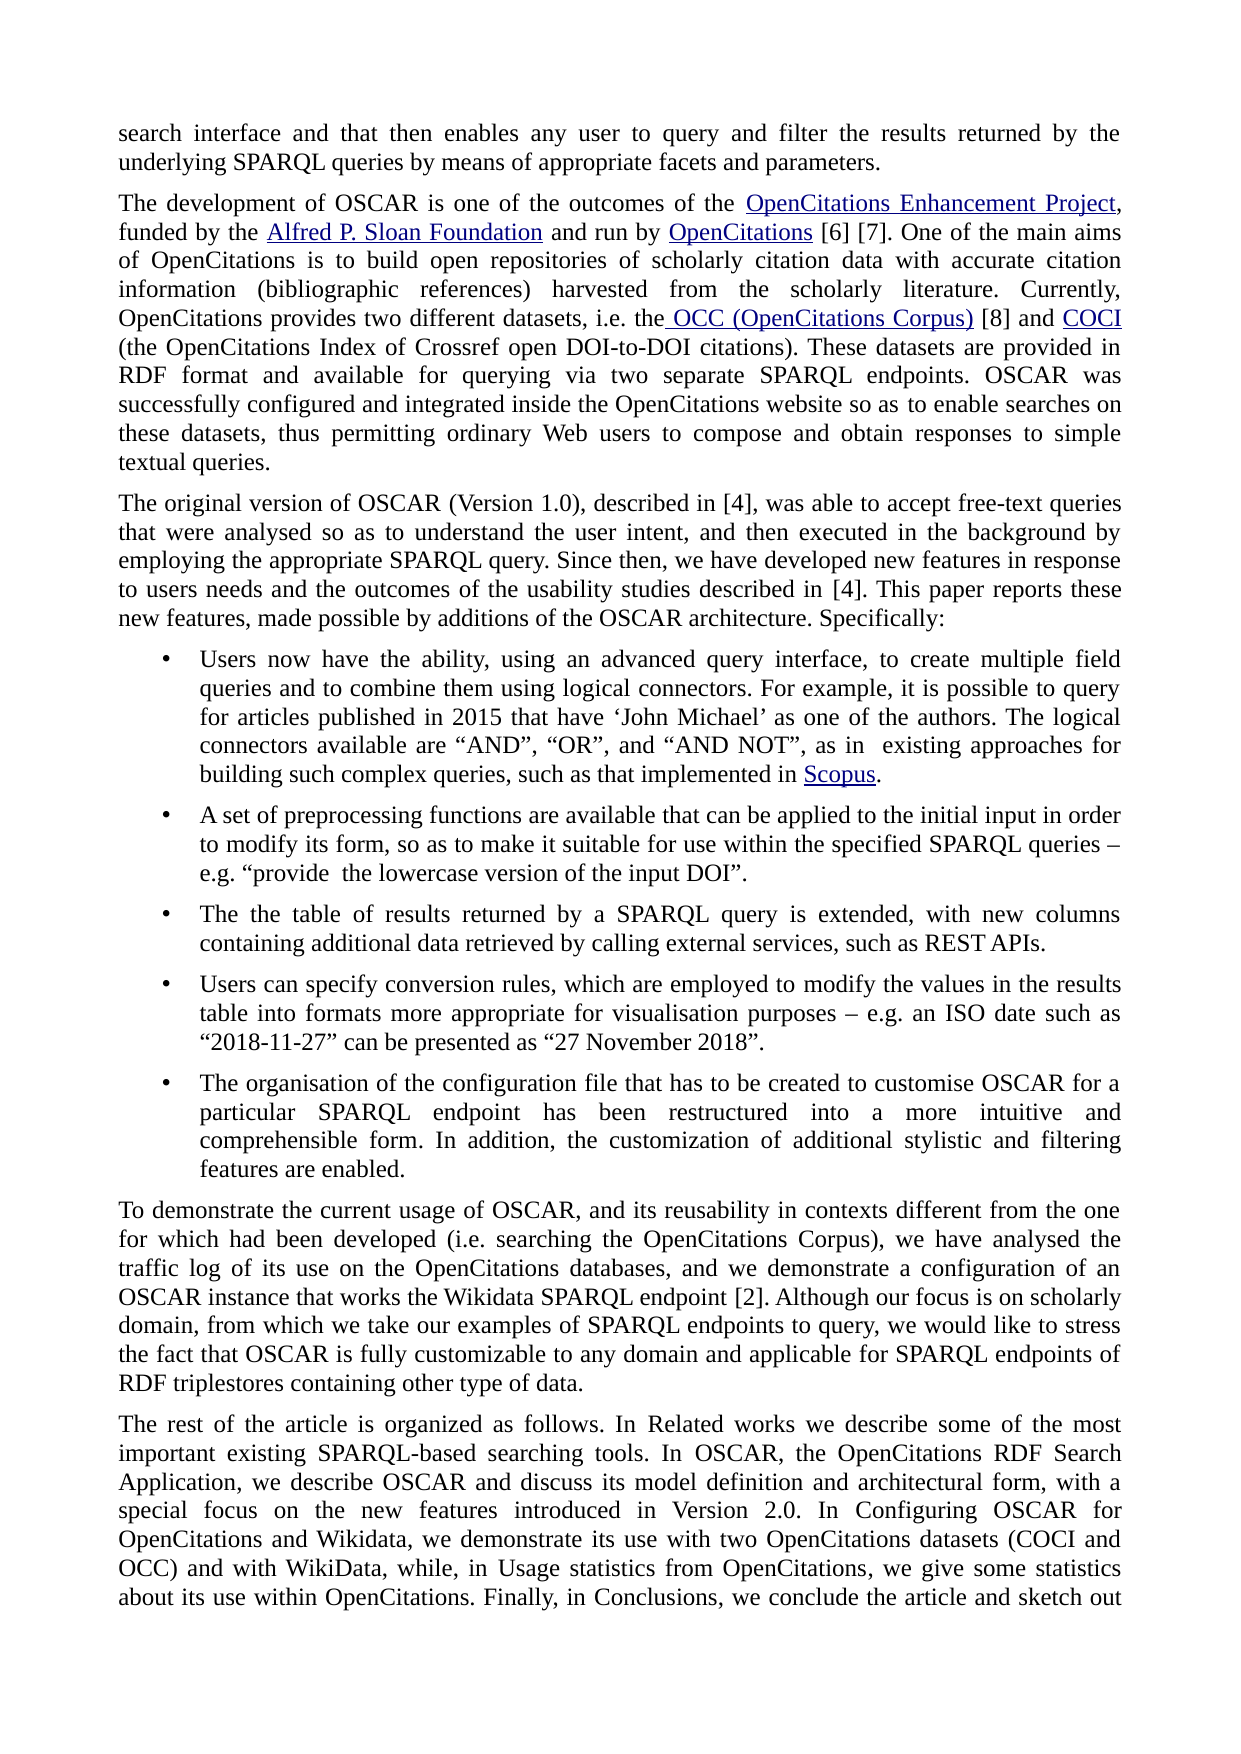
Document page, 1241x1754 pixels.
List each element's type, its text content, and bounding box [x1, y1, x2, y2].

text The rest of the article is organized as follows. In Related works we describe some of the most important existing SPARQL-based searching tools. In OSCAR, the OpenCitations RDF Search Application, we describe OSCAR and discuss its model definition and architectural form, with a special focus on the new features introduced in Version 2.0. In Configuring OSCAR for OpenCitations and Wikidata, we demonstrate its use with two OpenCitations datasets (COCI and OCC) and with WikiData, while, in Usage statistics from OpenCitations, we give some statistics about its use within OpenCitations. Finally, in Conclusions, we conclude the article and sketch out [118, 1409, 1122, 1611]
list Users now have the ability, using an advanced query interface, to create multiple field queries and to combine them using logical connectors. For example, it is possible to query for articles published in 2015 that have ‘John Michael’ as one of the authors. The logical connectors available are “AND”, “OR”, and “AND NOT”, as in existing approaches for building such complex queries, such as that implemented in Scopus. [162, 644, 1122, 788]
text search interface and that then enables any user to query and filter the results returned by the underlying SPARQL queries by means of appropriate facets and parameters. [118, 118, 1122, 176]
text The development of OSCAR is one of the outcomes of the OpenCitations Enhancement Project, funded by the Alfred P. Sloan Foundation and run by OpenCitations [6] [7]. One of the main aims of OpenCitations is to build open repositories of scholarly citation data with accurate citation information (bibliographic references) harvested from the scholarly literature. Currently, OpenCitations provides two different datasets, i.e. the OCC (OpenCitations Corpus) [8] and COCI (the OpenCitations Index of Crossref open DOI-to-DOI citations). These datasets are provided in RDF format and available for querying via two separate SPARQL endpoints. OSCAR was successfully configured and integrated inside the OpenCitations website so as to enable searches on these datasets, thus permitting ordinary Web users to compose and obtain responses to simple textual queries. [118, 188, 1122, 476]
text The original version of OSCAR (Version 1.0), described in [4], was able to accept free-text queries that were analysed so as to understand the user intent, and then executed in the background by employing the appropriate SPARQL query. Since then, we have developed new features in response to users needs and the outcomes of the usability studies described in [4]. This paper reports these new features, made possible by additions of the OSCAR architecture. Specifically: [118, 488, 1122, 632]
text To demonstrate the current usage of OSCAR, and its reusability in contexts different from the one for which had been developed (i.e. searching the OpenCitations Corpus), we have analysed the traffic log of its use on the OpenCitations databases, and we demonstrate a configuration of an OSCAR instance that works the Wikidata SPARQL endpoint [2]. Although our focus is on scholarly domain, from which we take our examples of SPARQL endpoints to query, we would like to stress the fact that OSCAR is fully customizable to any domain and applicable for SPARQL endpoints of RDF triplestores containing other type of data. [118, 1196, 1122, 1397]
list The organisation of the configuration file that has to be created to customise OSCAR for a particular SPARQL endpoint has been restructured into a more intuitive and comprehensible form. In addition, the customization of additional stylistic and filtering features are enabled. [162, 1068, 1122, 1183]
list The the table of results returned by a SPARQL query is extended, with new columns containing additional data retrieved by calling external services, such as REST APIs. [162, 899, 1122, 957]
list Users can specify conversion rules, which are employed to modify the values in the results table into formats more appropriate for visualisation purposes – e.g. an ISO date such as “2018-11-27” can be presented as “27 November 2018”. [162, 969, 1122, 1056]
list A set of preprocessing functions are available that can be applied to the initial input in order to modify its form, so as to make it suitable for use within the specified SPARQL queries – e.g. “provide the lowercase version of the input DOI”. [162, 801, 1122, 887]
